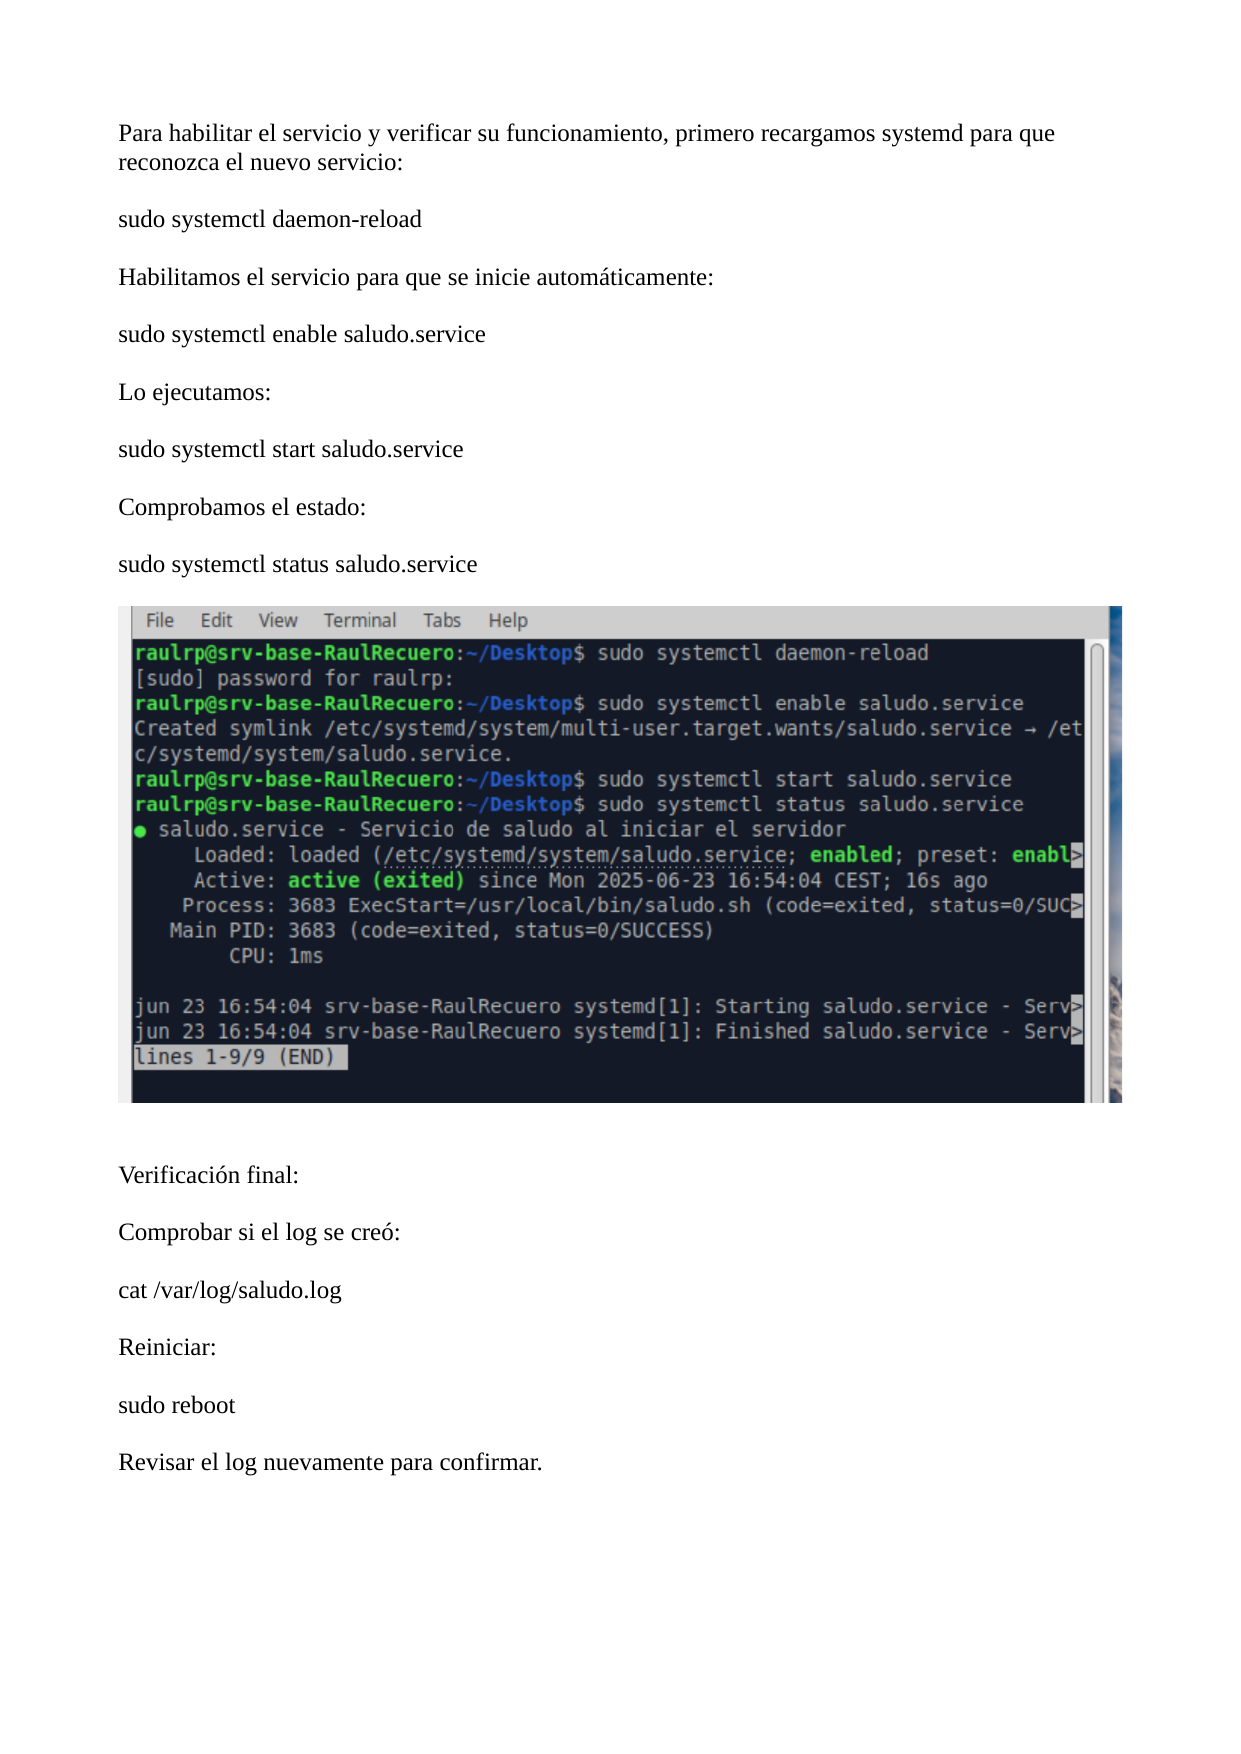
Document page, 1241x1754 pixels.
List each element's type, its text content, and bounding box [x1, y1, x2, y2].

text sudo systemctl daemon-reload [118, 204, 1122, 233]
text sudo systemctl start saludo.service [118, 434, 1122, 463]
text Verificación final: [118, 1160, 1122, 1189]
text Para habilitar el servicio y verificar su funcionamiento, primero recargamos systemd para que reconozca el nuevo servicio: [118, 118, 1122, 176]
text Revisar el log nuevamente para confirmar. [118, 1447, 1122, 1476]
text cat /var/log/saludo.log [118, 1275, 1122, 1304]
text Reiniciar: [118, 1332, 1122, 1361]
text sudo systemctl status saludo.service [118, 549, 1122, 578]
text Comprobar si el log se creó: [118, 1217, 1122, 1246]
text Comprobamos el estado: [118, 492, 1122, 521]
text Habilitamos el servicio para que se inicie automáticamente: [118, 262, 1122, 291]
picture [118, 606, 1123, 1103]
text Lo ejecutamos: [118, 377, 1122, 406]
text sudo reboot [118, 1390, 1122, 1419]
text sudo systemctl enable saludo.service [118, 319, 1122, 348]
